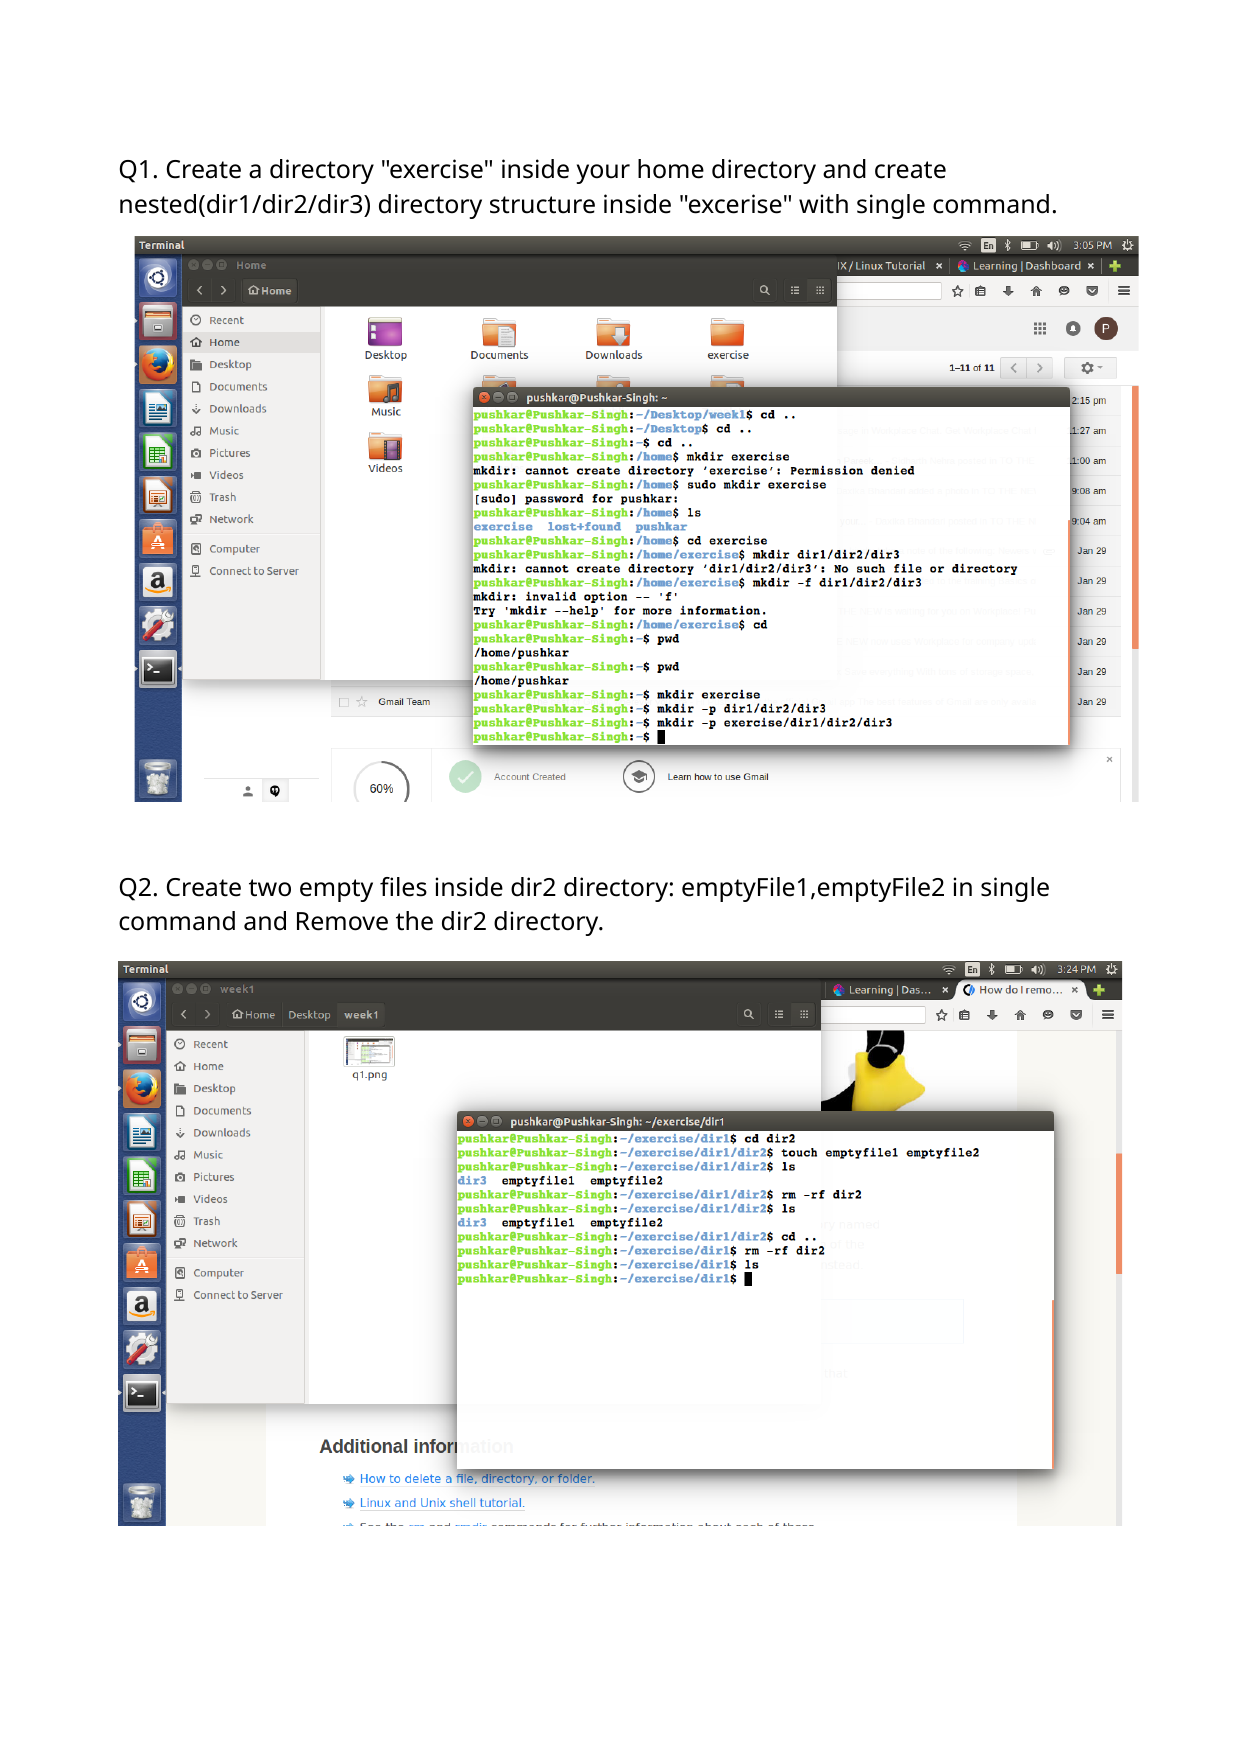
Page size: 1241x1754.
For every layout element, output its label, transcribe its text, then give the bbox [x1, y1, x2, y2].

picture [118, 961, 1123, 1526]
picture [134, 236, 1139, 802]
text Q2. Create two empty files inside dir2 directory: emptyFile1,emptyFile2 in single command and Remove the dir2 directory. [118, 869, 1122, 937]
text Q1. Create a directory "exercise" inside your home directory and create nested(dir1/dir2/dir3) directory structure inside "excerise" with single command. [118, 152, 1122, 220]
